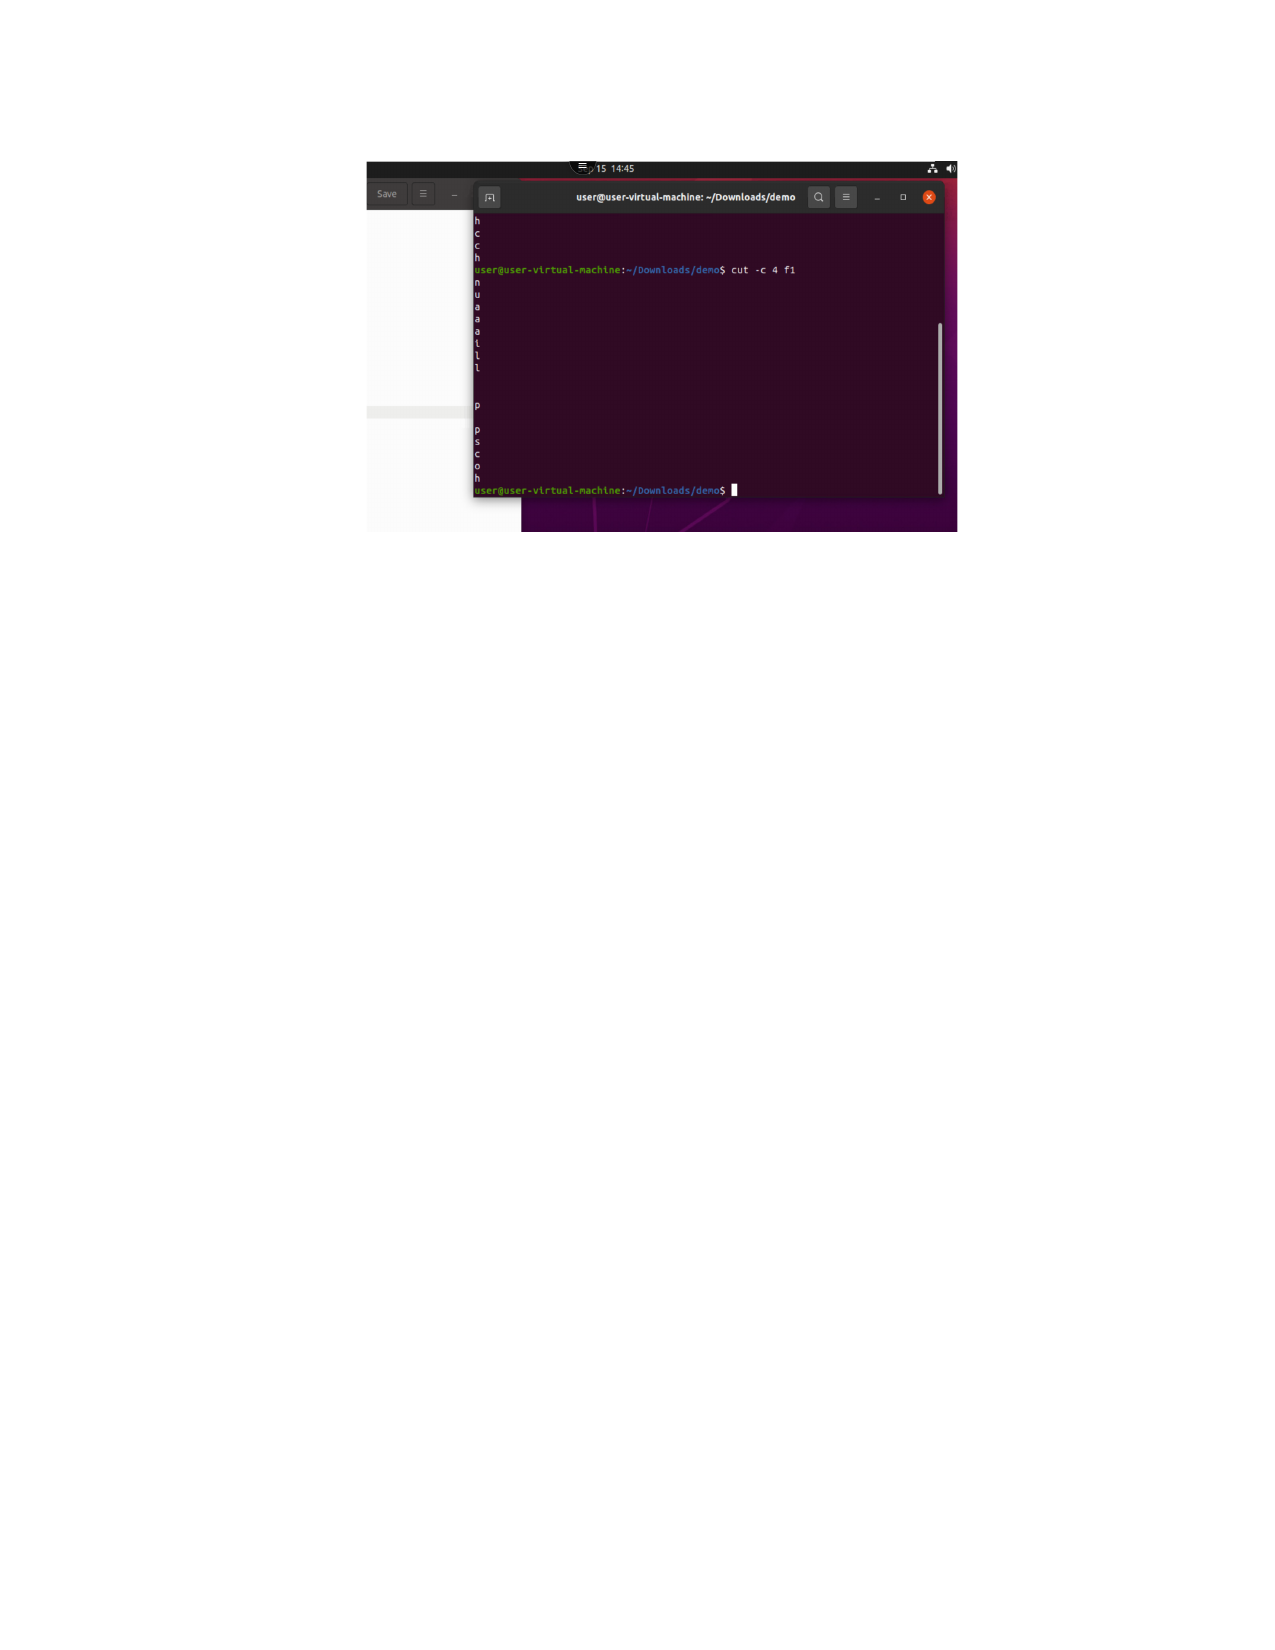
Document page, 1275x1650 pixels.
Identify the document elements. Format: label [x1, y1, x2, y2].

picture [366, 161, 958, 532]
